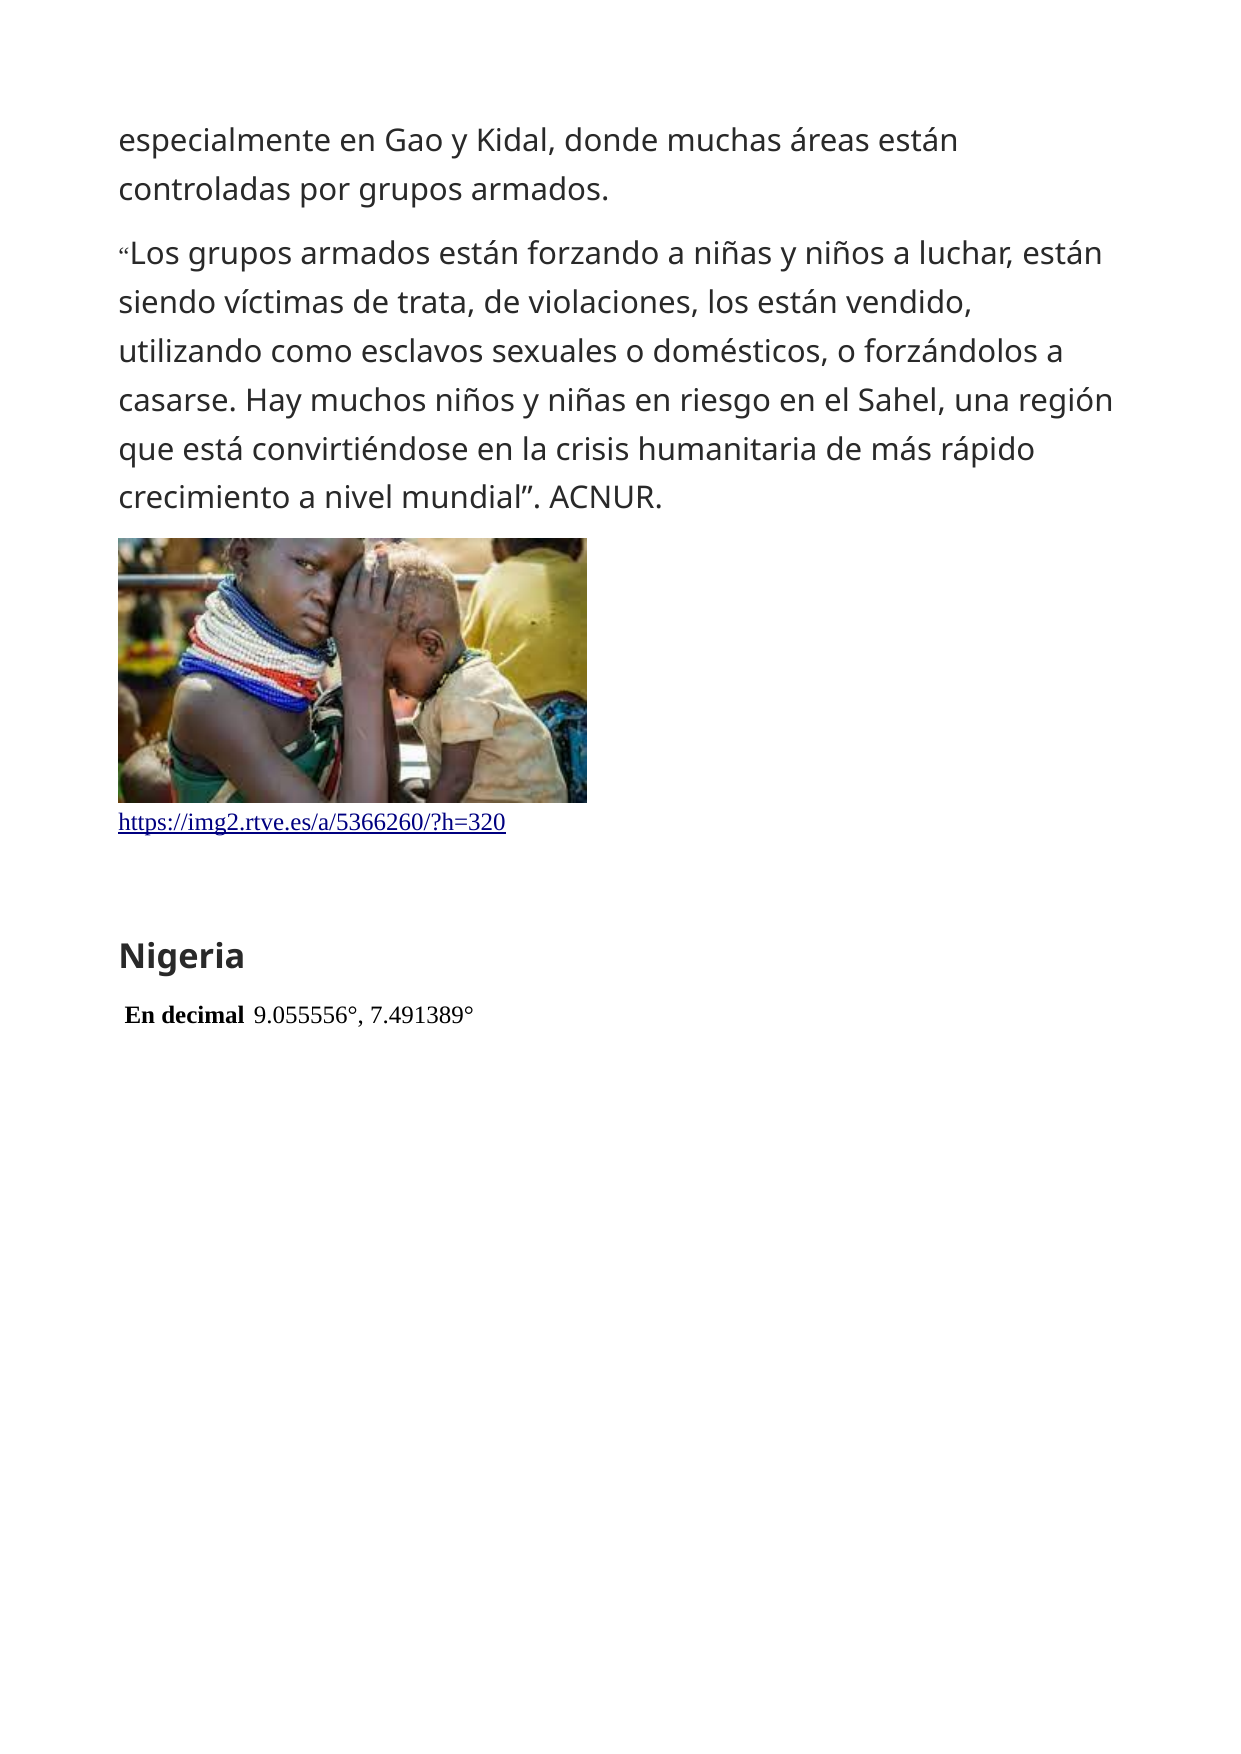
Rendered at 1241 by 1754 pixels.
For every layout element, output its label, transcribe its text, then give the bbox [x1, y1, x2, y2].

text “Los grupos armados están forzando a niñas y niños a luchar, están siendo víctimas de trata, de violaciones, los están vendido, utilizando como esclavos sexuales o domésticos, o forzándolos a casarse. Hay muchos niños y niñas en riesgo en el Sahel, una región que está convirtiéndose en la crisis humanitaria de más rápido crecimiento a nivel mundial”. ACNUR. [118, 231, 1122, 518]
table_header 9.055556°, 7.491389° [251, 998, 485, 1037]
text especialmente en Gao y Kidal, donde muchas áreas están controladas por grupos armados. [118, 118, 1122, 210]
picture [118, 538, 587, 803]
table_header En decimal [118, 998, 251, 1037]
text https://img2.rtve.es/a/5366260/?h=320 [118, 807, 1122, 836]
subtitle Nigeria [118, 931, 1122, 978]
